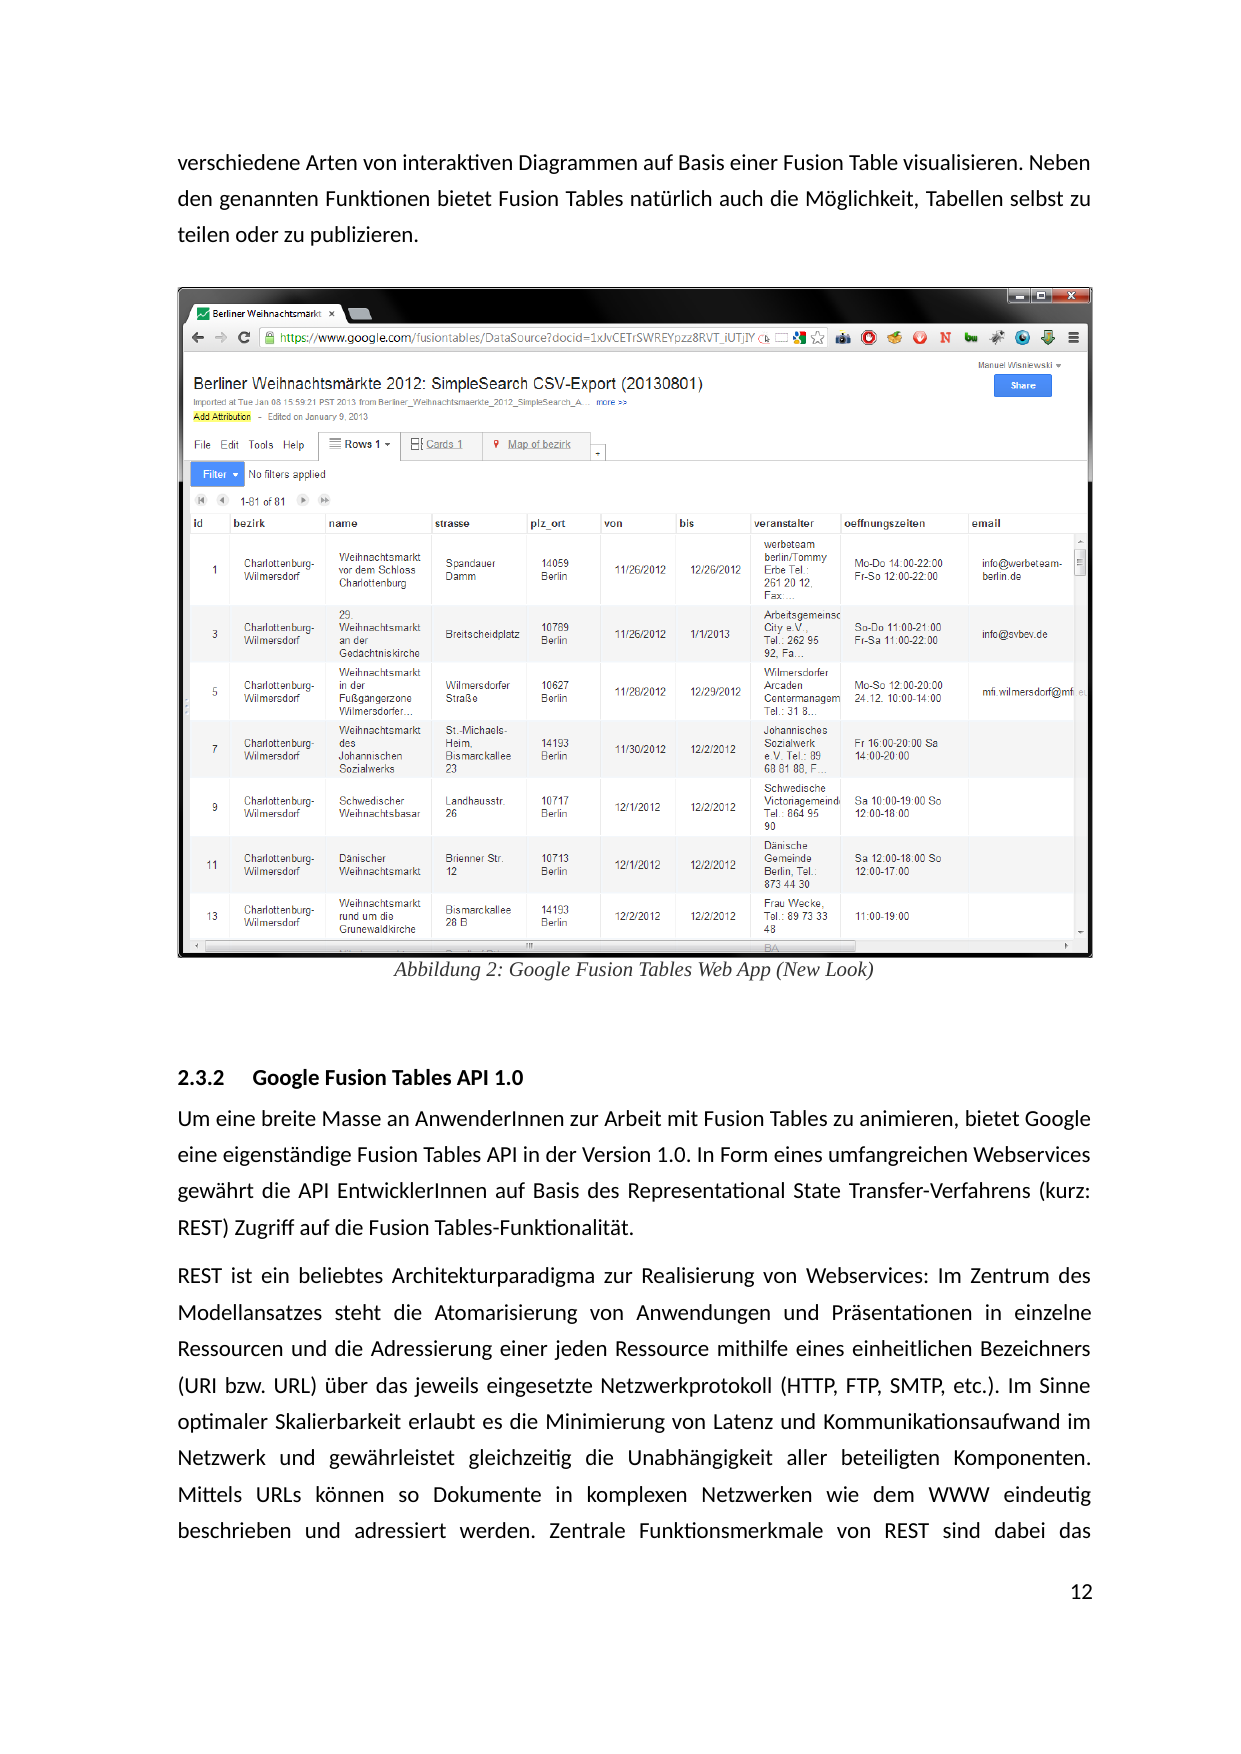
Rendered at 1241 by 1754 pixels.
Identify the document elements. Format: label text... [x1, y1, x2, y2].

subtitle Google Fusion Tables API 1.0 [177, 1063, 1093, 1091]
picture [177, 287, 1093, 958]
text verschiedene Arten von interaktiven Diagrammen auf Basis einer Fusion Table visualisieren. Neben den genannten Funktionen bietet Fusion Tables natürlich auch die Möglichkeit, Tabellen selbst zu teilen oder zu publizieren. [177, 148, 1093, 248]
text Abbildung 2: Google Fusion Tables Web App (New Look) [177, 958, 1093, 981]
text Um eine breite Masse an AnwenderInnen zur Arbeit mit Fusion Tables zu animieren, bietet Google eine eigenständige Fusion Tables API in der Version 1.0. In Form eines umfangreichen Webservices gewährt die API EntwicklerInnen auf Basis des Representational State Transfer-Verfahrens (kurz: REST) Zugriff auf die Fusion Tables-Funktionalität. [177, 1104, 1093, 1241]
text REST ist ein beliebtes Architekturparadigma zur Realisierung von Webservices: Im Zentrum des Modellansatzes steht die Atomarisierung von Anwendungen und Präsentationen in einzelne Ressourcen und die Adressierung einer jeden Ressource mithilfe eines einheitlichen Bezeichners (URI bzw. URL) über das jeweils eingesetzte Netzwerkprotokoll (HTTP, FTP, SMTP, etc.). Im Sinne optimaler Skalierbarkeit erlaubt es die Minimierung von Latenz und Kommunikationsaufwand im Netzwerk und gewährleistet gleichzeitig die Unabhängigkeit aller beteiligten Komponenten. Mittels URLs können so Dokumente in komplexen Netzwerken wie dem WWW eindeutig beschrieben und adressiert werden. Zentrale Funktionsmerkmale von REST sind dabei das [177, 1262, 1093, 1544]
